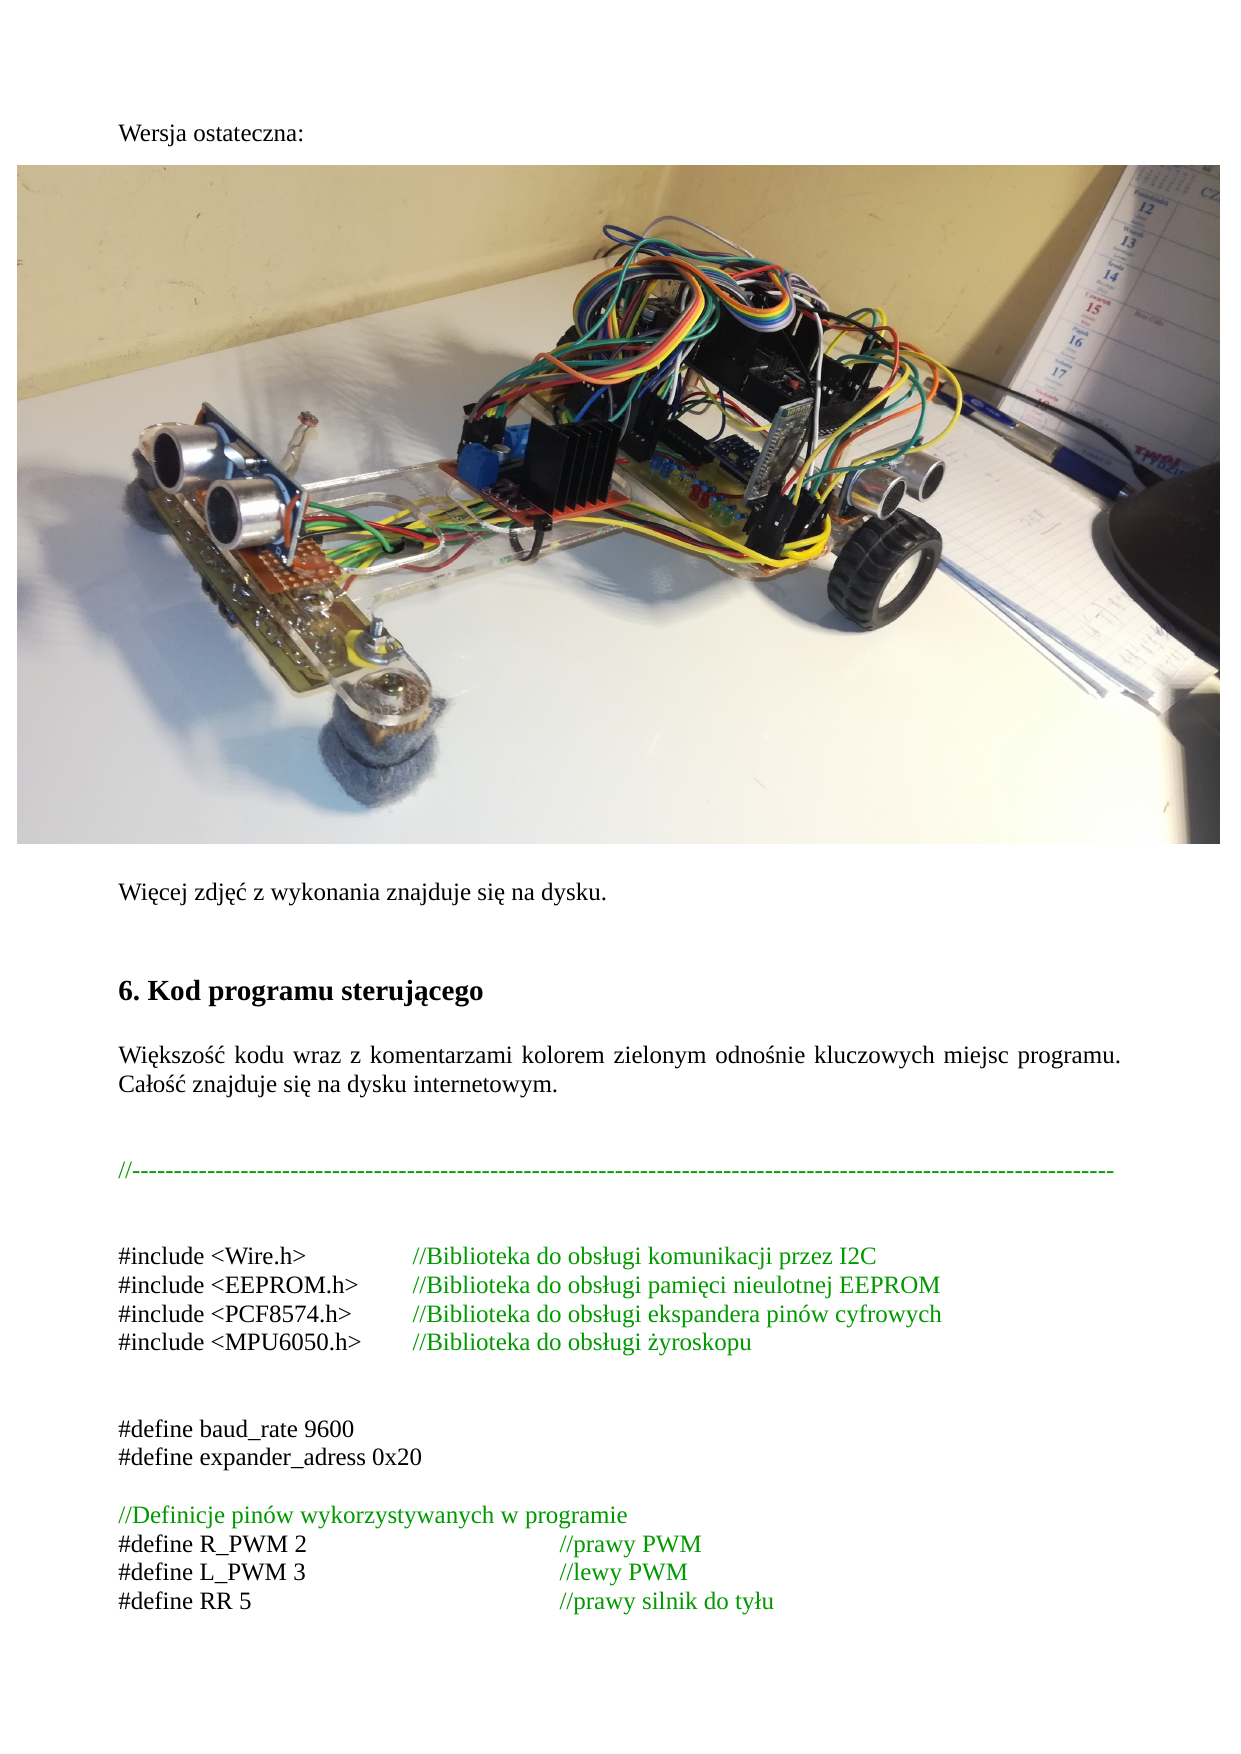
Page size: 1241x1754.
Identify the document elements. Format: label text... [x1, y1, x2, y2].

text #define L_PWM 3 //lewy PWM [118, 1557, 1122, 1586]
text 6. Kod programu sterującego [118, 973, 1122, 1006]
text #define expander_adress 0x20 [118, 1442, 1122, 1471]
text Wersja ostateczna: [118, 118, 1122, 147]
text #define RR 5 //prawy silnik do tyłu [118, 1586, 1122, 1615]
text #include <PCF8574.h> //Biblioteka do obsługi ekspandera pinów cyfrowych [118, 1299, 1122, 1327]
text Więcej zdjęć z wykonania znajduje się na dysku. [118, 877, 1122, 906]
text #define baud_rate 9600 [118, 1414, 1122, 1442]
text #include <Wire.h> //Biblioteka do obsługi komunikacji przez I2C [118, 1241, 1122, 1270]
text #include <EEPROM.h> //Biblioteka do obsługi pamięci nieulotnej EEPROM [118, 1270, 1122, 1299]
text #define R_PWM 2 //prawy PWM [118, 1529, 1122, 1557]
text #include <MPU6050.h> //Biblioteka do obsługi żyroskopu [118, 1327, 1122, 1356]
picture [17, 165, 1220, 844]
text //Definicje pinów wykorzystywanych w programie [118, 1500, 1122, 1529]
text Większość kodu wraz z komentarzami kolorem zielonym odnośnie kluczowych miejsc programu. Całość znajduje się na dysku internetowym. [118, 1040, 1122, 1097]
text //---------------------------------------------------------------------------------------------------------------------- [118, 1155, 1122, 1184]
